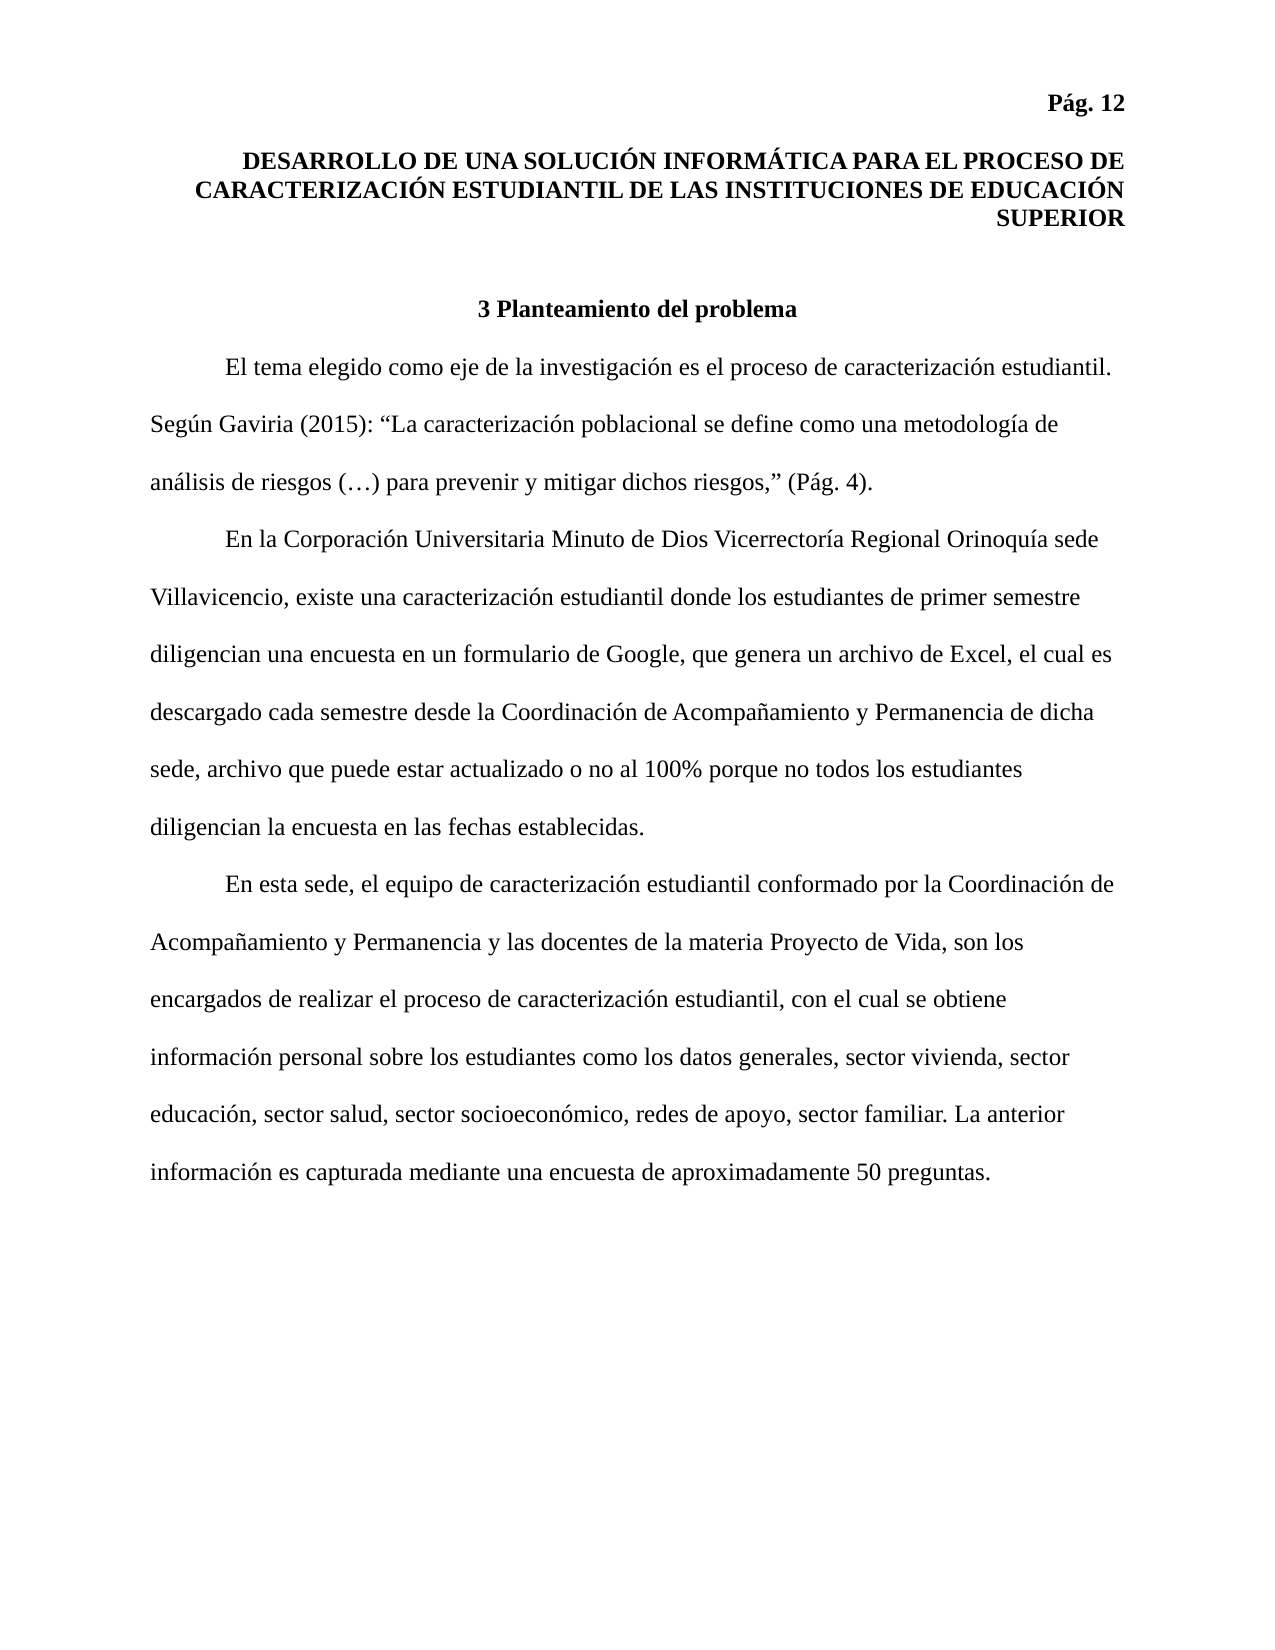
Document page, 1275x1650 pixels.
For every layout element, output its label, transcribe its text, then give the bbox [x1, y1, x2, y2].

text En la Corporación Universitaria Minuto de Dios Vicerrectoría Regional Orinoquía sede Villavicencio, existe una caracterización estudiantil donde los estudiantes de primer semestre diligencian una encuesta en un formulario de Google, que genera un archivo de Excel, el cual es descargado cada semestre desde la Coordinación de Acompañamiento y Permanencia de dicha sede, archivo que puede estar actualizado o no al 100% porque no todos los estudiantes diligencian la encuesta en las fechas establecidas. [150, 524, 1125, 841]
text En esta sede, el equipo de caracterización estudiantil conformado por la Coordinación de Acompañamiento y Permanencia y las docentes de la materia Proyecto de Vida, son los encargados de realizar el proceso de caracterización estudiantil, con el cual se obtiene información personal sobre los estudiantes como los datos generales, sector vivienda, sector educación, sector salud, sector socioeconómico, redes de apoyo, sector familiar. La anterior información es capturada mediante una encuesta de aproximadamente 50 preguntas. [150, 869, 1125, 1186]
text El tema elegido como eje de la investigación es el proceso de caracterización estudiantil. Según Gaviria (2015): “La caracterización poblacional se define como una metodología de análisis de riesgos (…) para prevenir y mitigar dichos riesgos,” (Pág. 4). [150, 352, 1125, 496]
subtitle 3 Planteamiento del problema [150, 294, 1125, 323]
